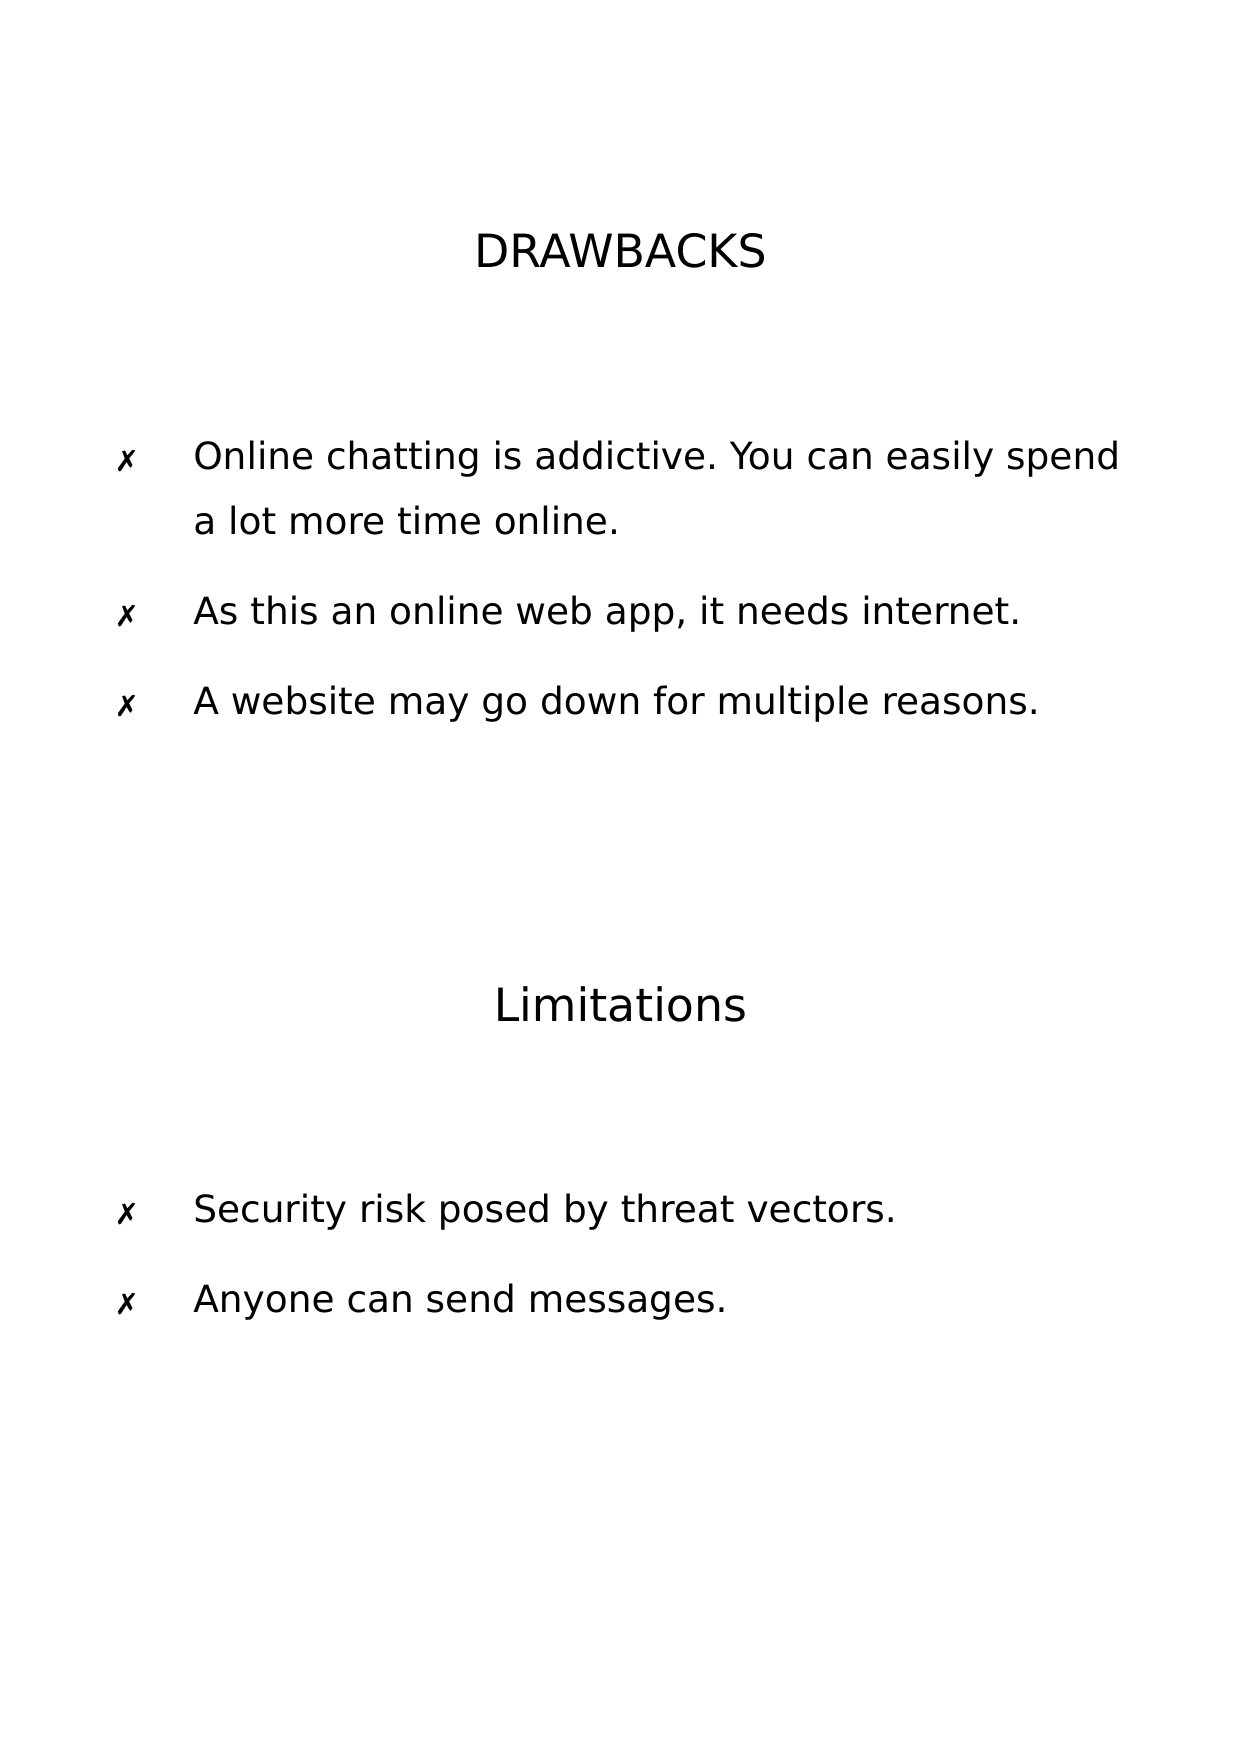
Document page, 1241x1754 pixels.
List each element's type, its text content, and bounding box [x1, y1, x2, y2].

list Online chatting is addictive. You can easily spend a lot more time online. [118, 434, 1122, 543]
list Limitations [118, 978, 1122, 1032]
text DRAWBACKS [118, 225, 1122, 279]
list As this an online web app, it needs internet. [118, 589, 1122, 633]
list A website may go down for multiple reasons. [118, 679, 1122, 723]
list Anyone can send messages. [118, 1277, 1122, 1321]
list Security risk posed by threat vectors. [118, 1187, 1122, 1231]
